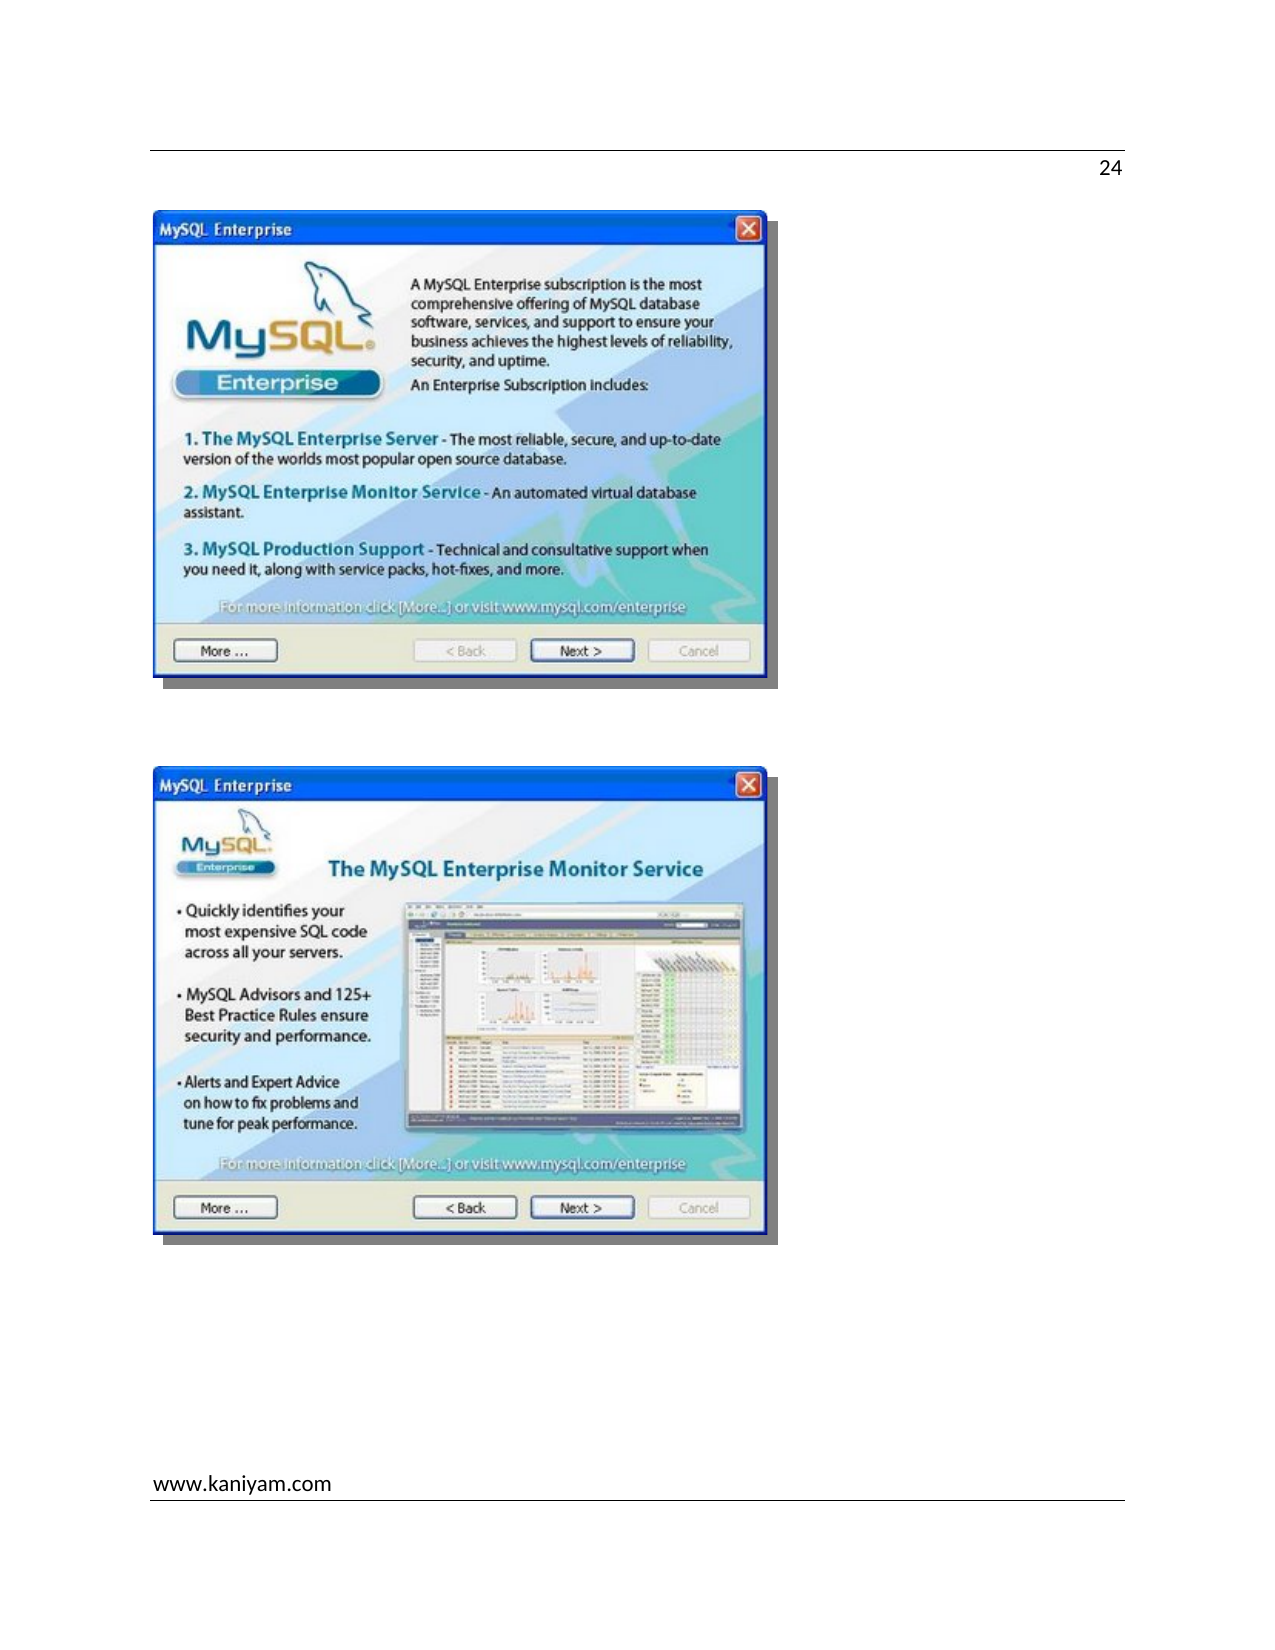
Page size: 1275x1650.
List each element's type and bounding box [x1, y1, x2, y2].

picture [152, 210, 768, 678]
picture [152, 766, 768, 1235]
